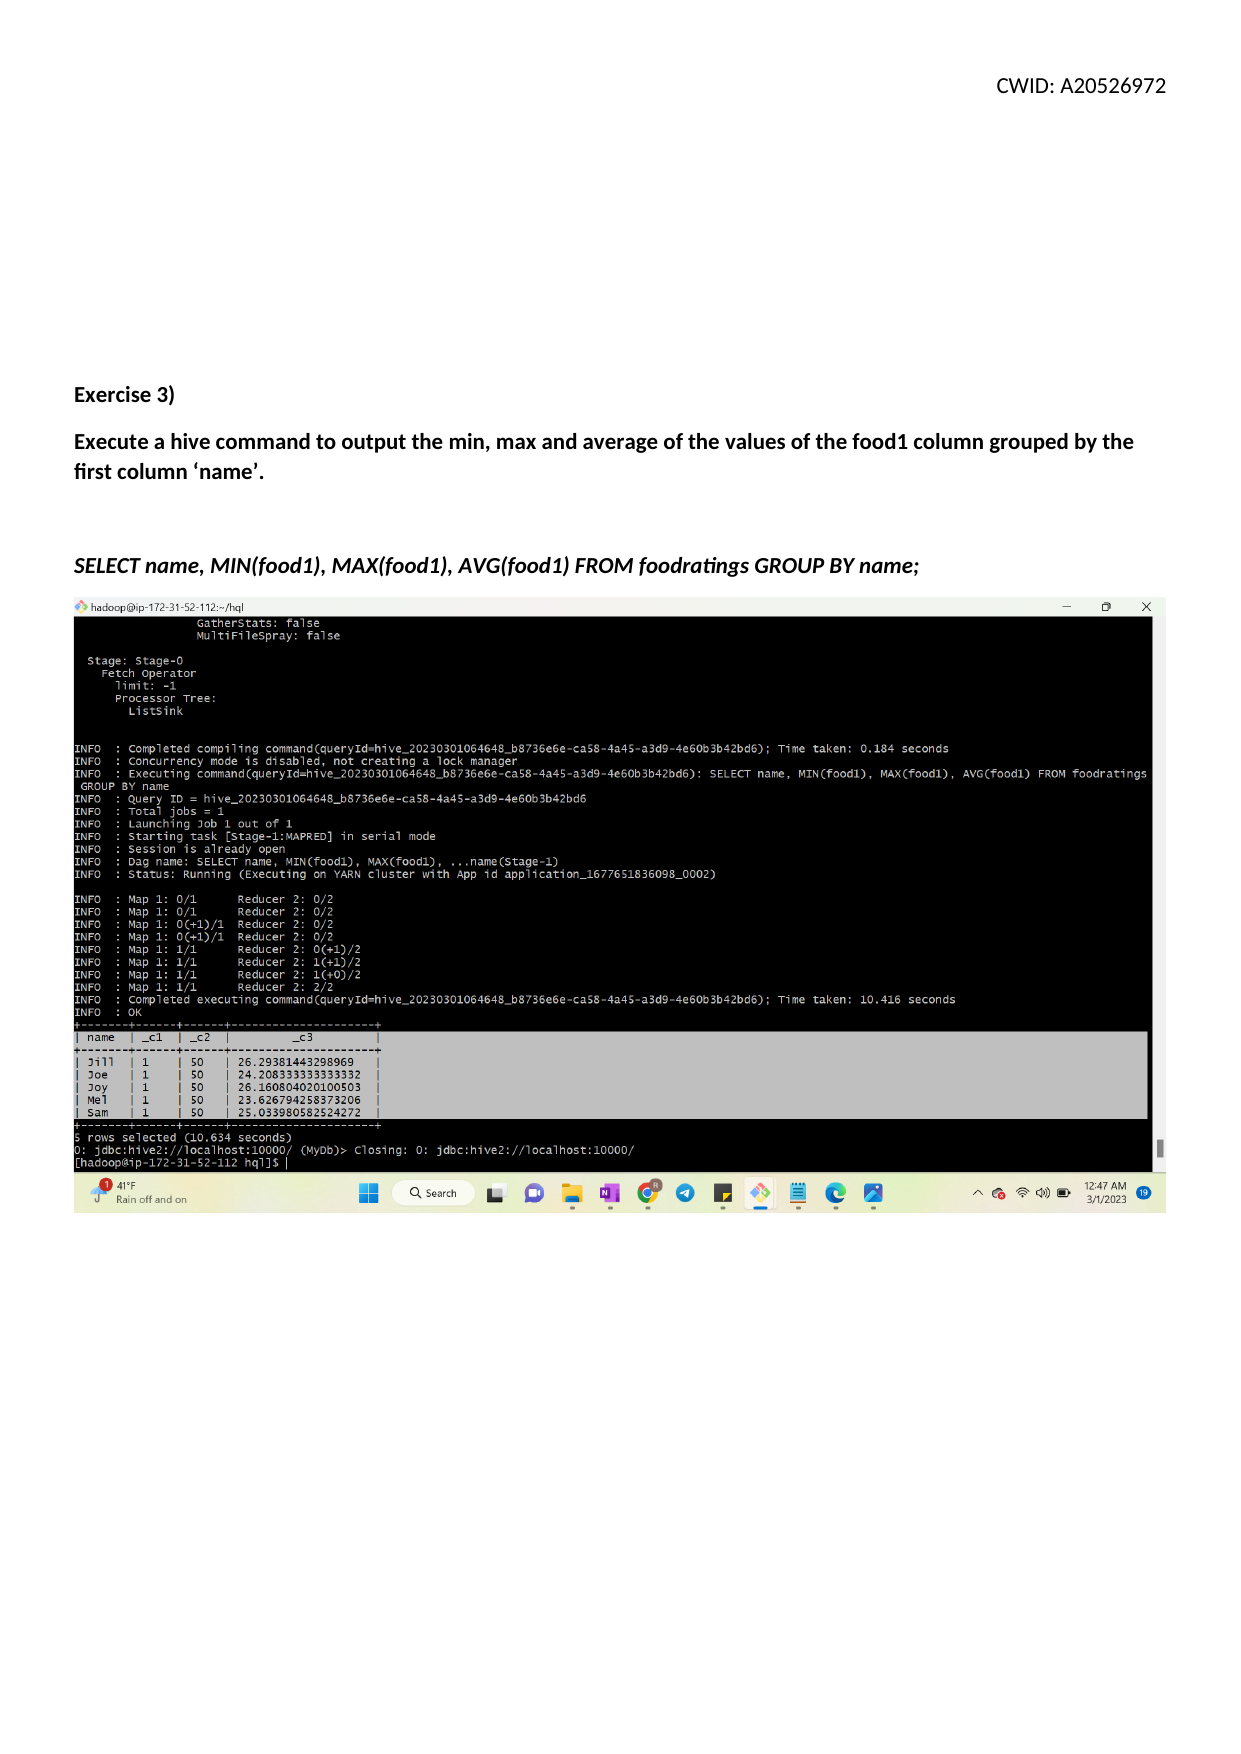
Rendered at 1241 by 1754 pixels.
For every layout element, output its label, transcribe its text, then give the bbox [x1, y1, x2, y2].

text Exercise 3) [74, 380, 1166, 408]
text Execute a hive command to output the min, max and average of the values of the food1 column grouped by the first column ‘name’. [74, 427, 1166, 485]
text SELECT name, MIN(food1), MAX(food1), AVG(food1) FROM foodratings GROUP BY name; [74, 551, 1166, 579]
picture [73, 597, 1167, 1213]
